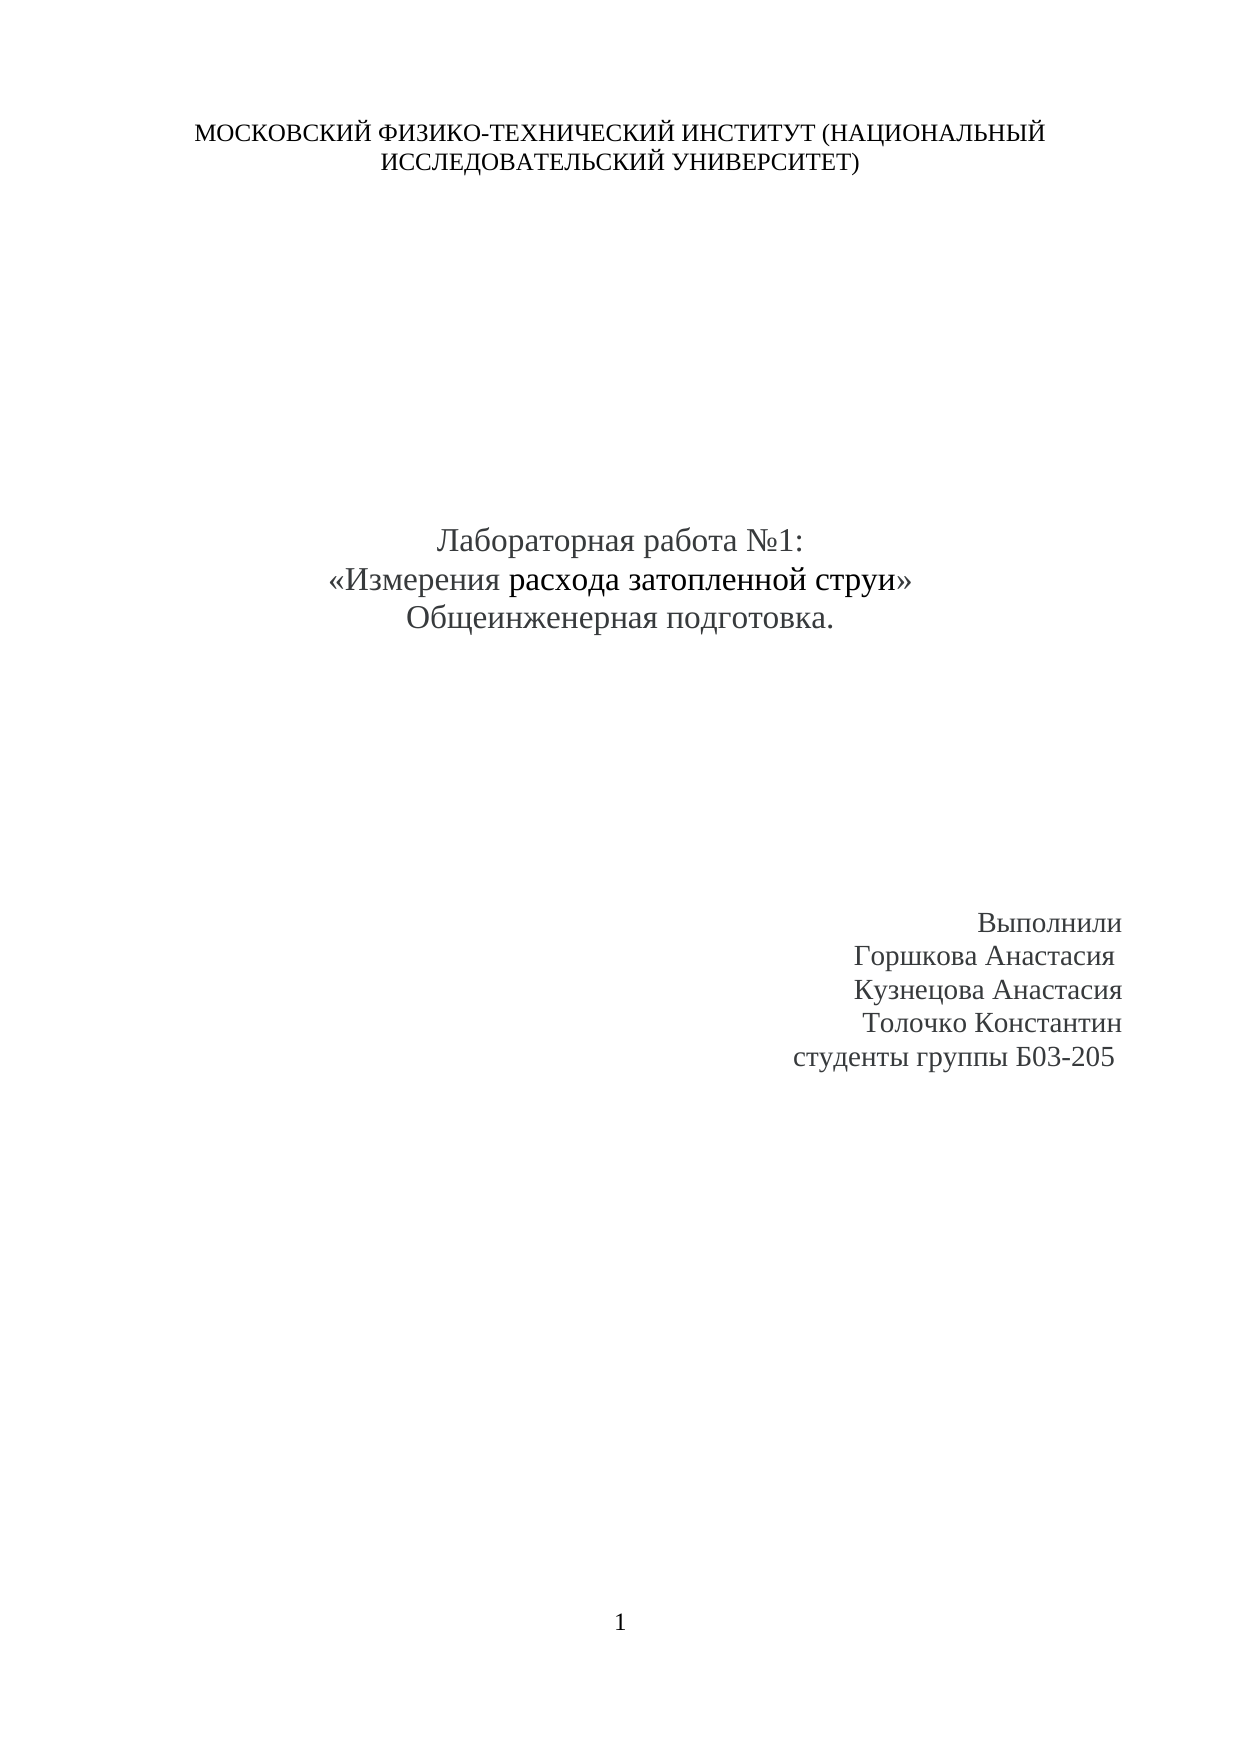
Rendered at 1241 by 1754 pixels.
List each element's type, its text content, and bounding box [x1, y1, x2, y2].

text МОСКОВСКИЙ ФИЗИКО-ТЕХНИЧЕСКИЙ ИНСТИТУТ (НАЦИОНАЛЬНЫЙ ИССЛЕДОВАТЕЛЬСКИЙ УНИВЕРСИТЕТ) [118, 118, 1122, 176]
text Выполнили [118, 905, 1122, 938]
text студенты группы Б03-205 [118, 1039, 1122, 1073]
text «Измерения расхода затопленной струи» [118, 559, 1122, 597]
text Кузнецова Анастасия [118, 972, 1122, 1006]
text Горшкова Анастасия [118, 938, 1122, 972]
text Толочко Константин [118, 1006, 1122, 1039]
text Общеинженерная подготовка. [118, 597, 1122, 636]
text Лабораторная работа №1: [118, 521, 1122, 559]
